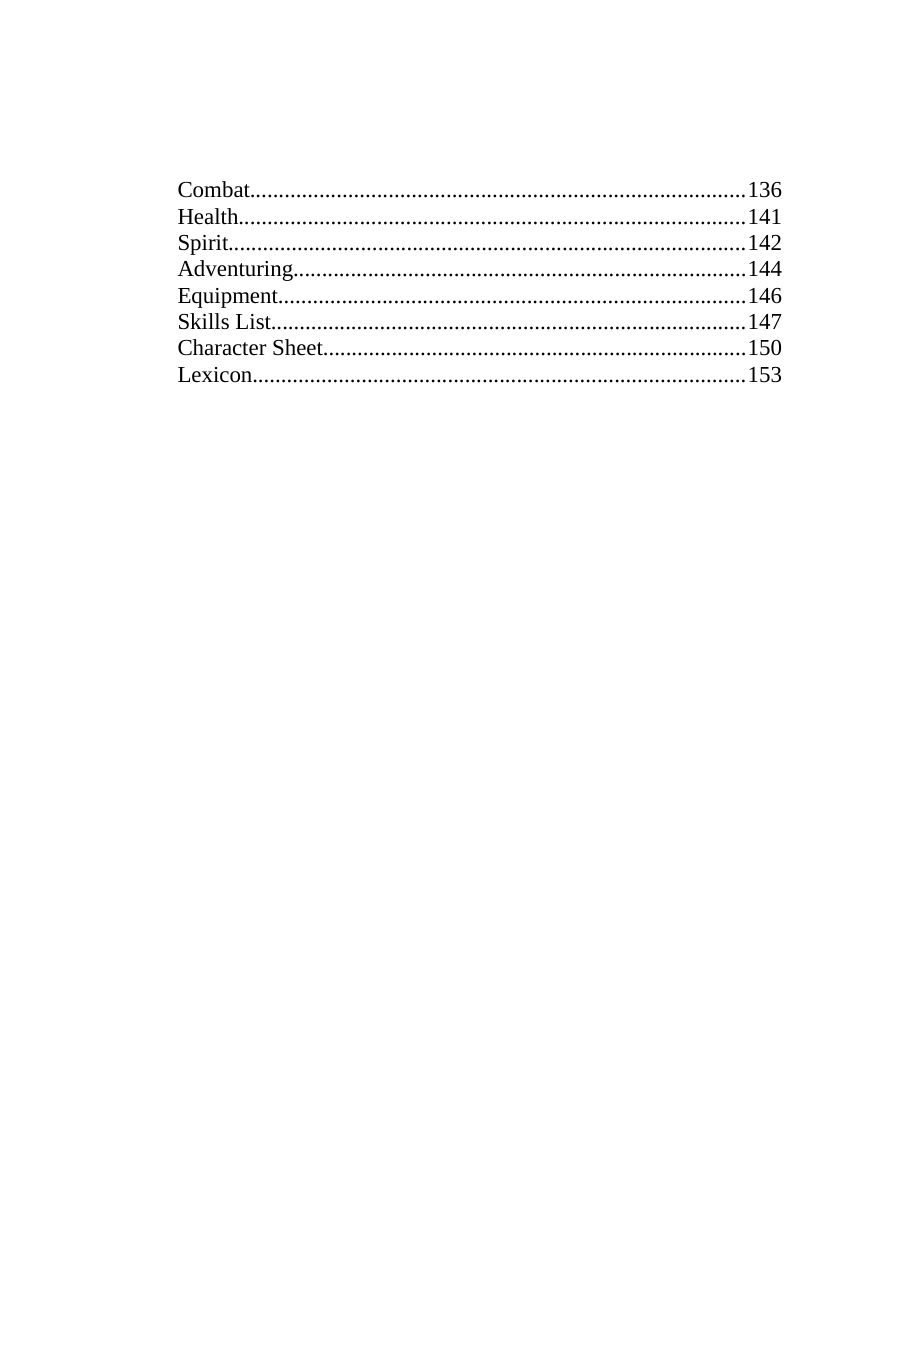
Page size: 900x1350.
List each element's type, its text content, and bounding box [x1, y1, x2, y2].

text Lexicon 153 [177, 361, 782, 387]
text Spirit 142 [177, 229, 782, 255]
text Equipment 146 [177, 282, 782, 308]
text Skills List 147 [177, 308, 782, 334]
text Adventuring 144 [177, 255, 782, 282]
text Health 141 [177, 203, 782, 229]
text Character Sheet 150 [177, 334, 782, 361]
text Combat 136 [177, 176, 782, 203]
